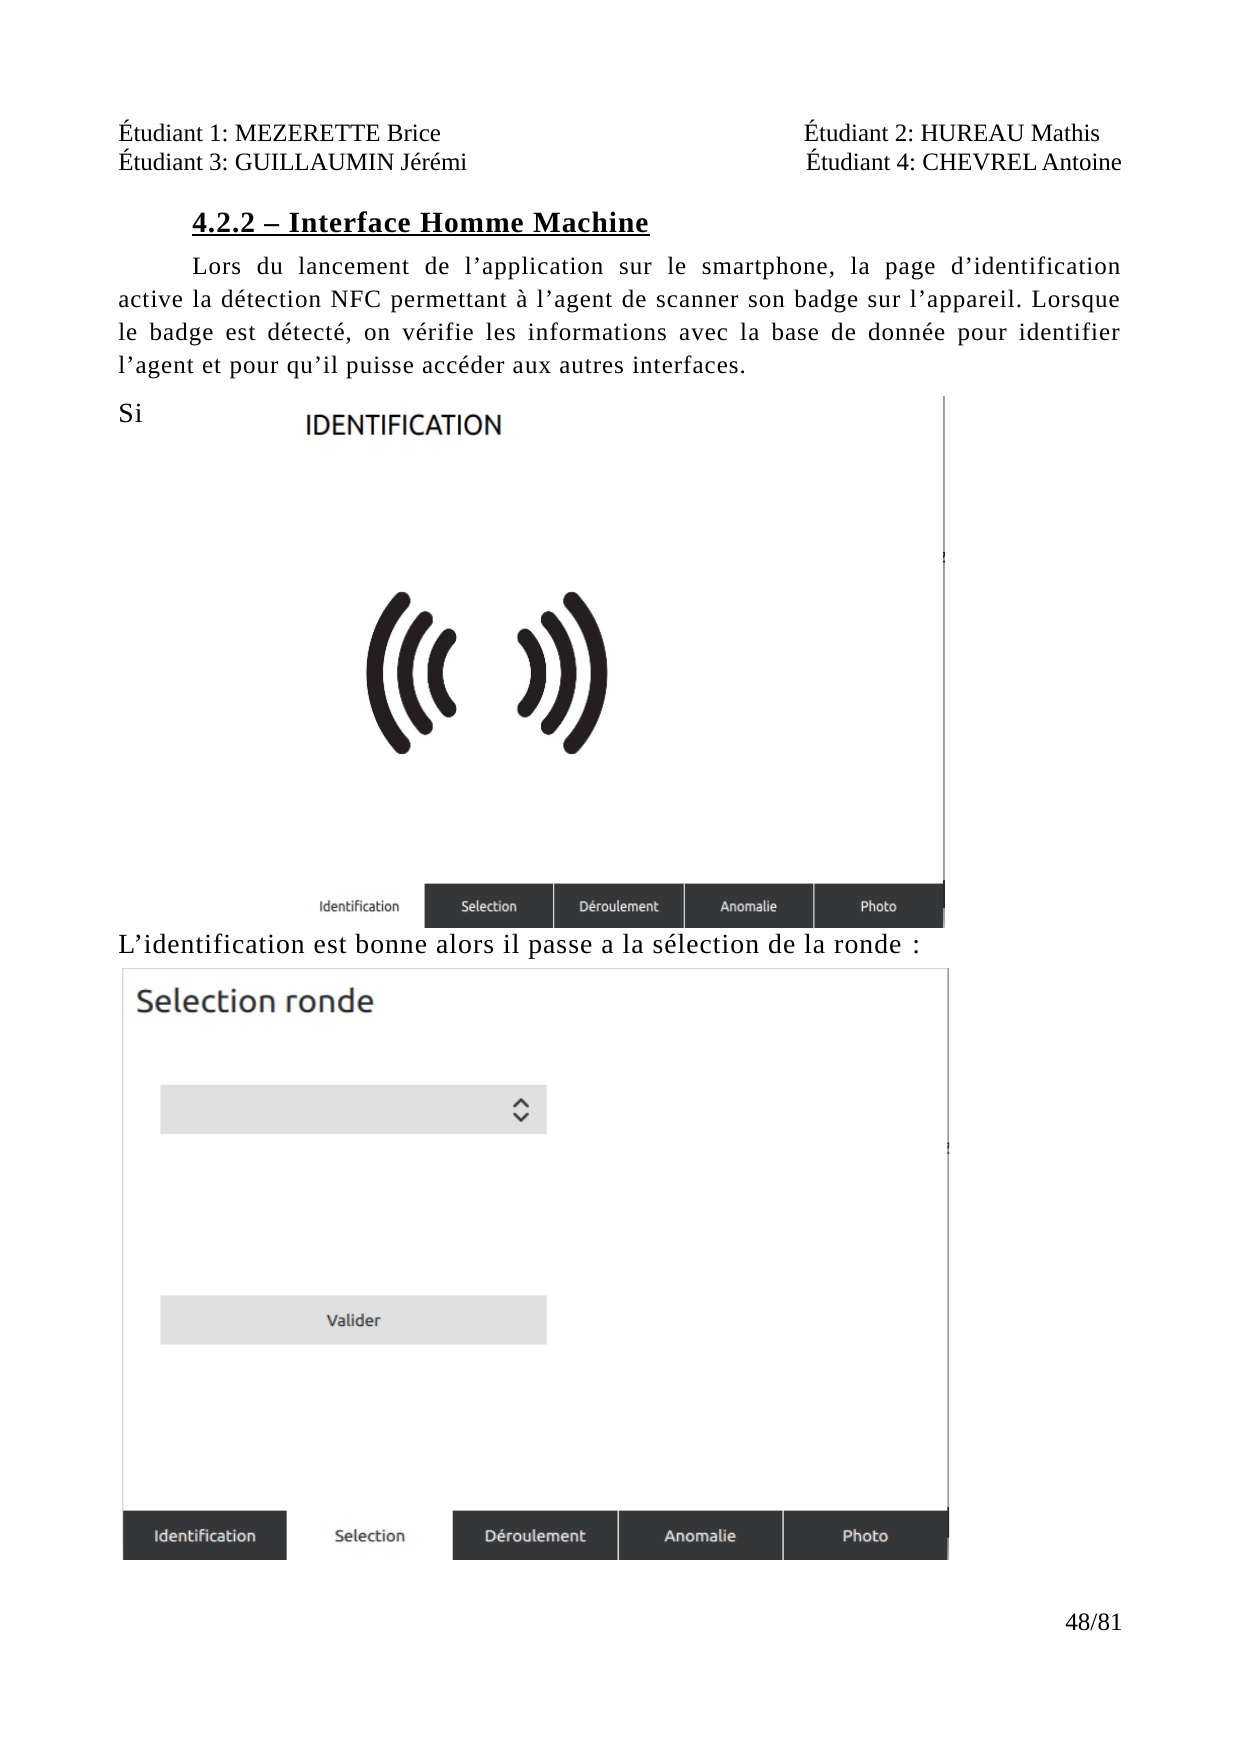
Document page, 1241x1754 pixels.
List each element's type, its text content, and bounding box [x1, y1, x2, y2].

subtitle 4.2.2 – Interface Homme Machine [118, 205, 1122, 239]
text Si L’identification est bonne alors il passe a la sélection de la ronde : [118, 396, 1122, 960]
picture [122, 968, 950, 1560]
text Lors du lancement de l’application sur le smartphone, la page d’identification active la détection NFC permettant à l’agent de scanner son badge sur l’appareil. Lorsque le badge est détecté, on vérifie les informations avec la base de donnée pour identifier l’agent et pour qu’il puisse accéder aux autres interfaces. [118, 251, 1122, 379]
picture [295, 396, 945, 928]
